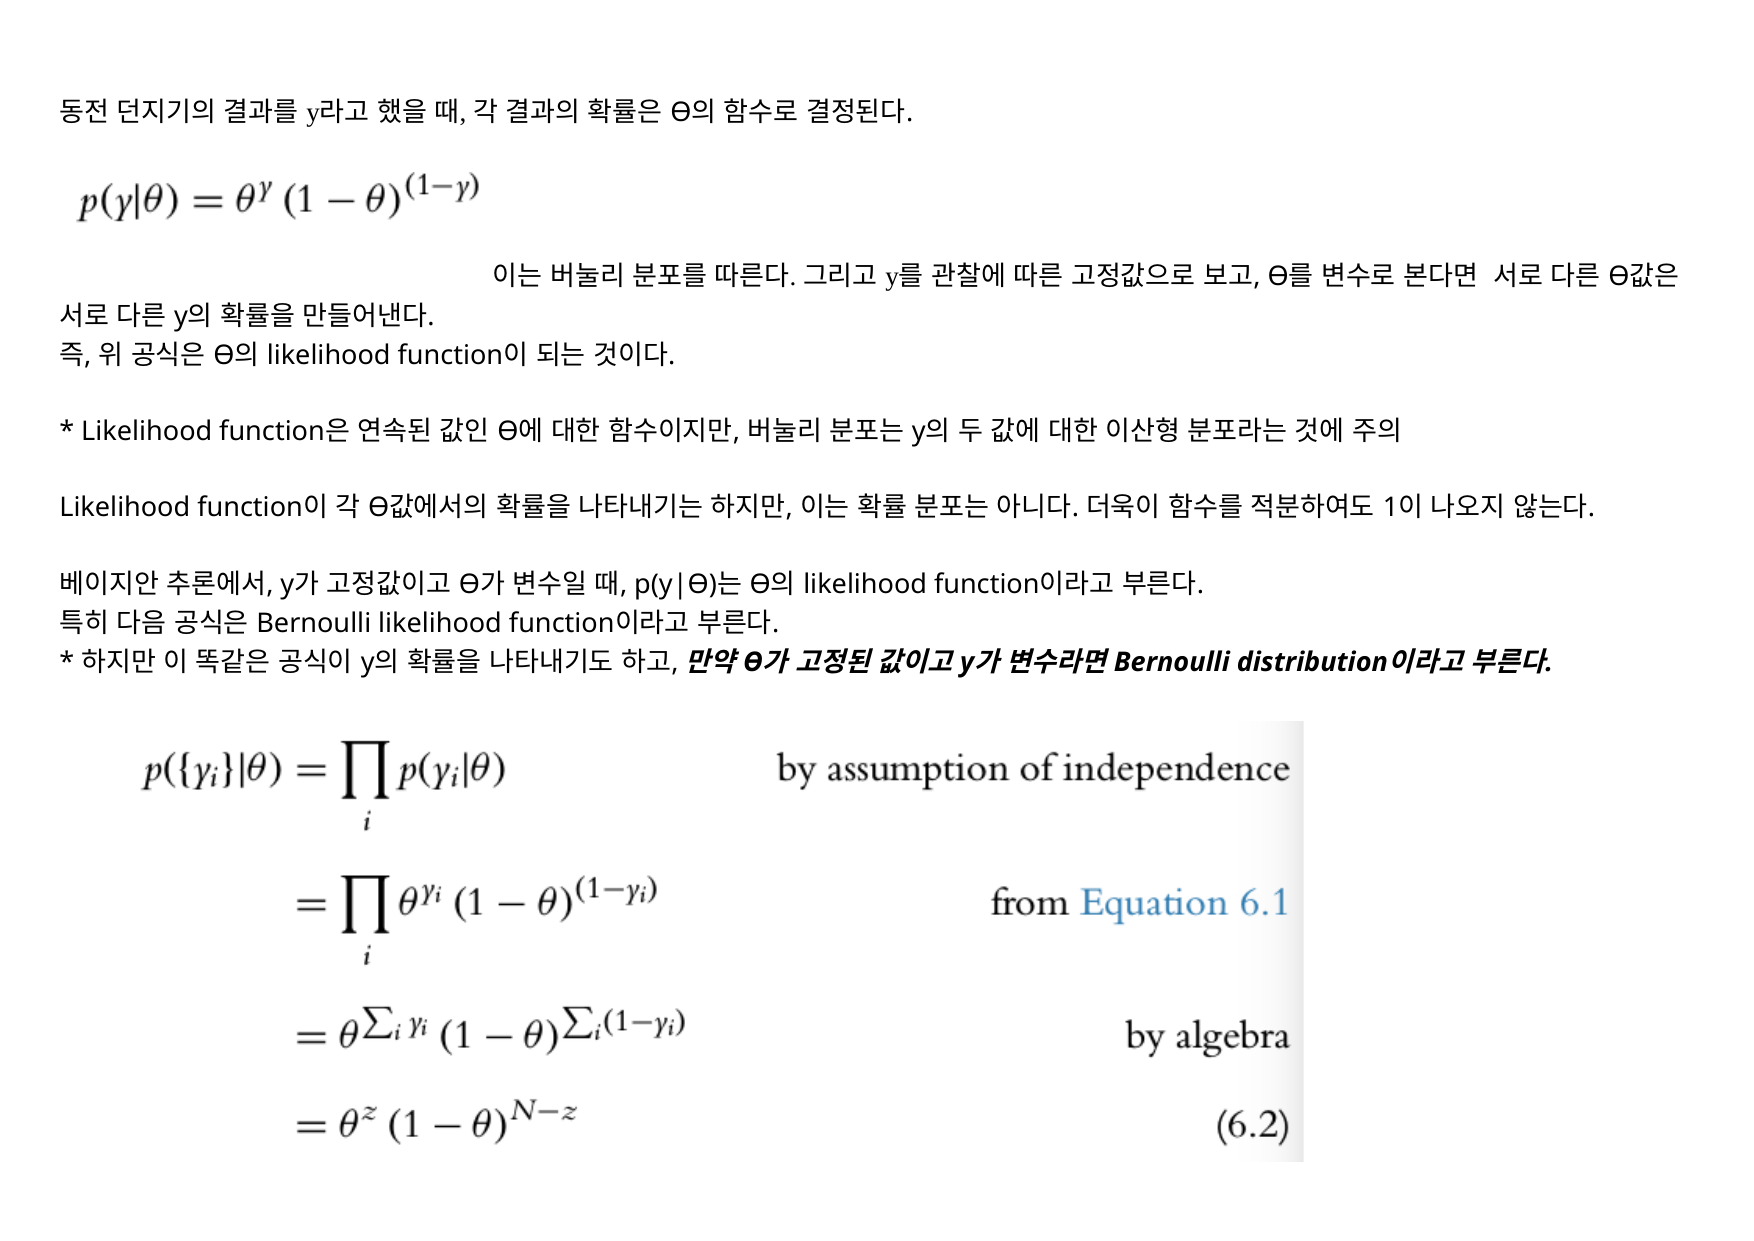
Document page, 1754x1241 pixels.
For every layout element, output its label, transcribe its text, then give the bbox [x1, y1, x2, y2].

picture [116, 721, 1304, 1162]
text 특히 다음 공식은 Bernoulli likelihood function이라고 부른다. [59, 601, 1695, 640]
text * Likelihood function은 연속된 값인 Ө에 대한 함수이지만, 버눌리 분포는 y의 두 값에 대한 이산형 분포라는 것에 주의 [59, 409, 1695, 448]
text 즉, 위 공식은 Ө의 likelihood function이 되는 것이다. [59, 333, 1695, 372]
text 이는 버눌리 분포를 따른다. 그리고 y를 관찰에 따른 고정값으로 보고, Ө를 변수로 본다면 서로 다른 Ө값은 서로 다른 y의 확률을 만들어낸다. [59, 254, 1695, 333]
picture [64, 152, 493, 256]
text 베이지안 추론에서, y가 고정값이고 Ө가 변수일 때, p(y|Ө)는 Ө의 likelihood function이라고 부른다. [59, 562, 1695, 601]
text * 하지만 이 똑같은 공식이 y의 확률을 나타내기도 하고, 만약 Ө가 고정된 값이고 y가 변수라면 Bernoulli distribution이라고 부른다. [59, 640, 1695, 680]
text Likelihood function이 각 Ө값에서의 확률을 나타내기는 하지만, 이는 확률 분포는 아니다. 더욱이 함수를 적분하여도 1이 나오지 않는다. [59, 485, 1695, 525]
text 동전 던지기의 결과를 y라고 했을 때, 각 결과의 확률은 Ө의 함수로 결정된다. [59, 90, 1695, 129]
